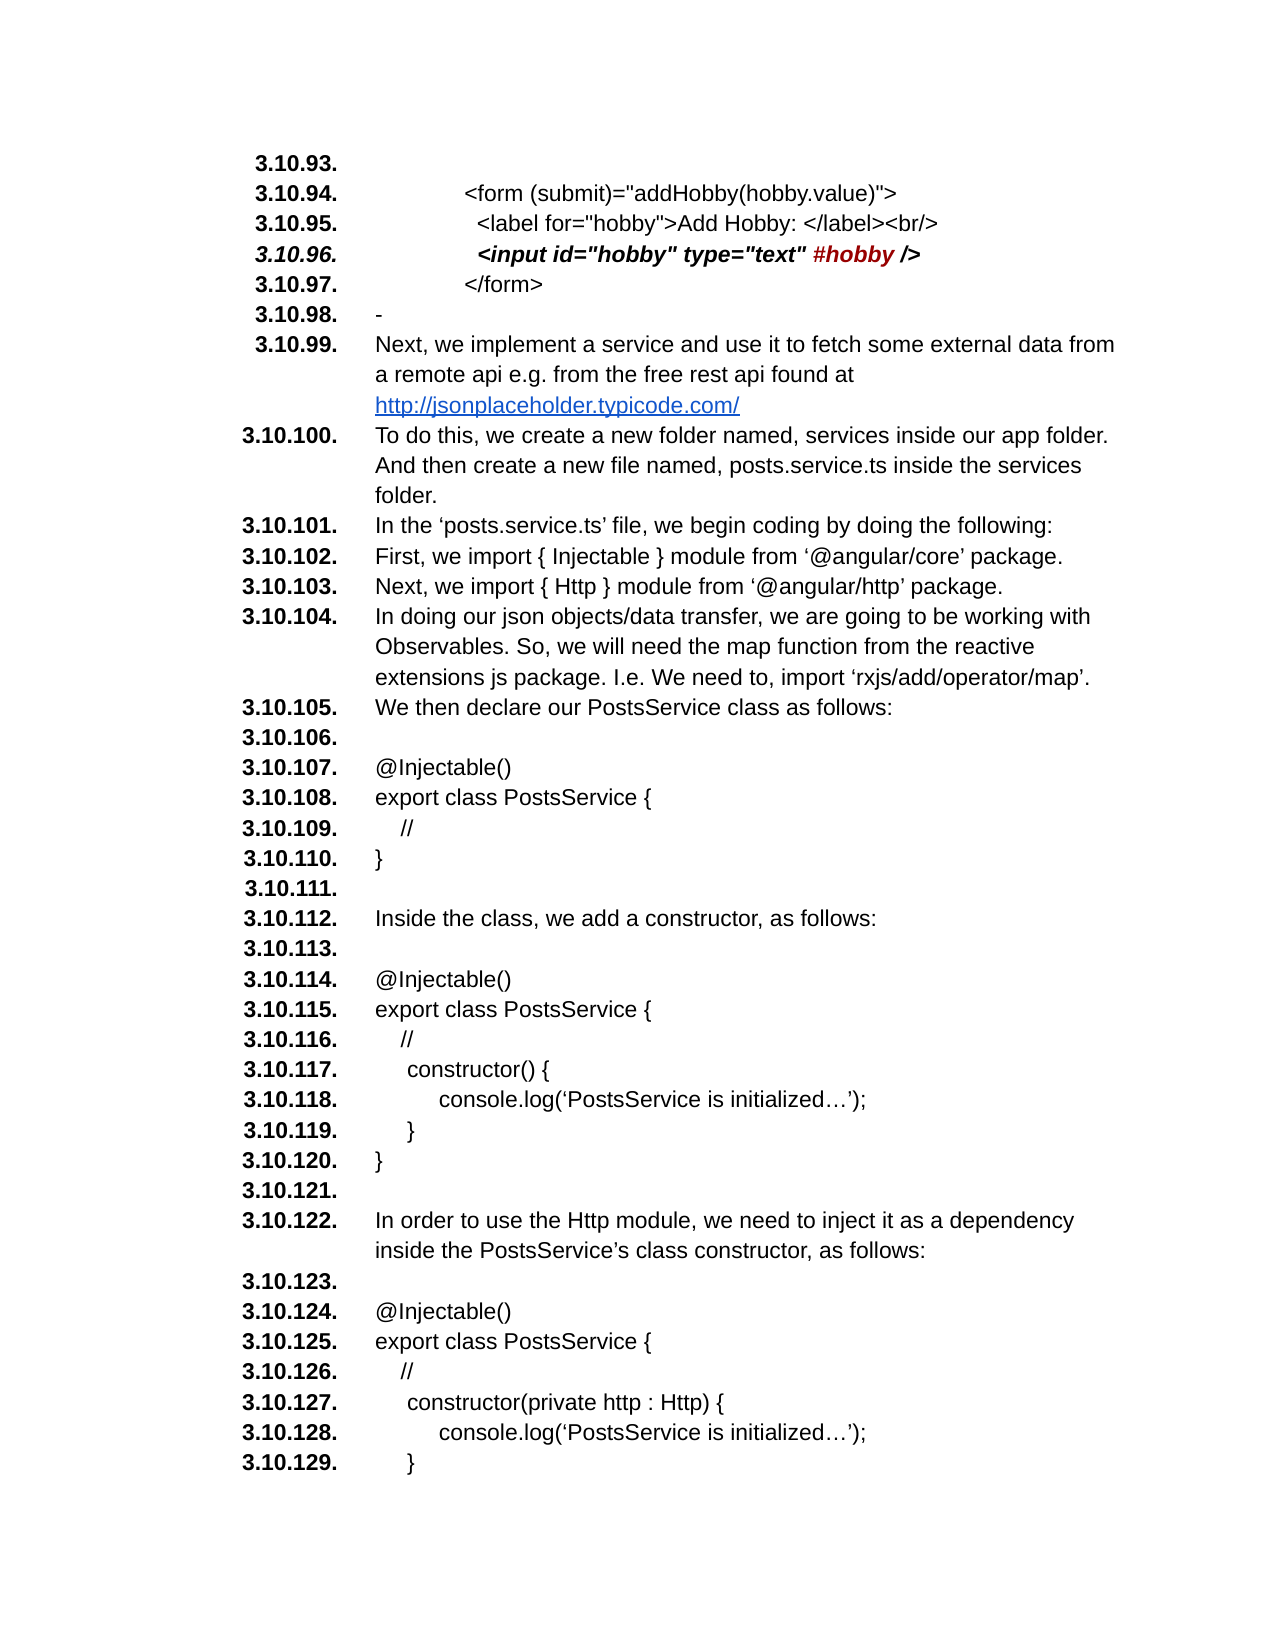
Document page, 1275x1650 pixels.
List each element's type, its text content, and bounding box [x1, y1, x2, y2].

list Next, we implement a service and use it to fetch some external data from a remote api e.g. from the free rest api found at http://jsonplaceholder.typicode.com/ [337, 331, 1125, 418]
list <form (submit)="addHobby(hobby.value)"> [337, 180, 1125, 207]
list @Injectable() [337, 1298, 1125, 1324]
list Next, we import { Http } module from ‘@angular/http’ package. [337, 573, 1125, 599]
list constructor(private http : Http) { [337, 1388, 1125, 1415]
list <label for="hobby">Add Hobby: </label><br/> [337, 210, 1125, 237]
list console.log(‘PostsService is initialized…’); [337, 1419, 1125, 1445]
list First, we import { Injectable } module from ‘@angular/core’ package. [337, 543, 1125, 569]
list } [337, 1147, 1125, 1173]
list @Injectable() [337, 966, 1125, 992]
list constructor() { [337, 1056, 1125, 1083]
list export class PostsService { [337, 784, 1125, 811]
list In the ‘posts.service.ts’ file, we begin coding by doing the following: [337, 512, 1125, 539]
list // [337, 814, 1125, 841]
list We then declare our PostsService class as follows: [337, 694, 1125, 720]
list In order to use the Http module, we need to inject it as a dependency inside the PostsService’s class constructor, as follows: [337, 1207, 1125, 1264]
list } [337, 1449, 1125, 1475]
list <input id="hobby" type="text" #hobby /> [337, 241, 1125, 267]
list To do this, we create a new folder named, services inside our app folder. And then create a new file named, posts.service.ts inside the services folder. [337, 422, 1125, 509]
list console.log(‘PostsService is initialized…’); [337, 1086, 1125, 1113]
list } [337, 845, 1125, 871]
list // [337, 1358, 1125, 1385]
list - [337, 301, 1125, 327]
list export class PostsService { [337, 1328, 1125, 1354]
list @Injectable() [337, 754, 1125, 781]
list Inside the class, we add a constructor, as follows: [337, 905, 1125, 932]
list In doing our json objects/data transfer, we are going to be working with Observables. So, we will need the map function from the reactive extensions js package. I.e. We need to, import ‘rxjs/add/operator/map’. [337, 603, 1125, 690]
list } [337, 1117, 1125, 1143]
list </form> [337, 271, 1125, 297]
list // [337, 1026, 1125, 1052]
list export class PostsService { [337, 996, 1125, 1022]
